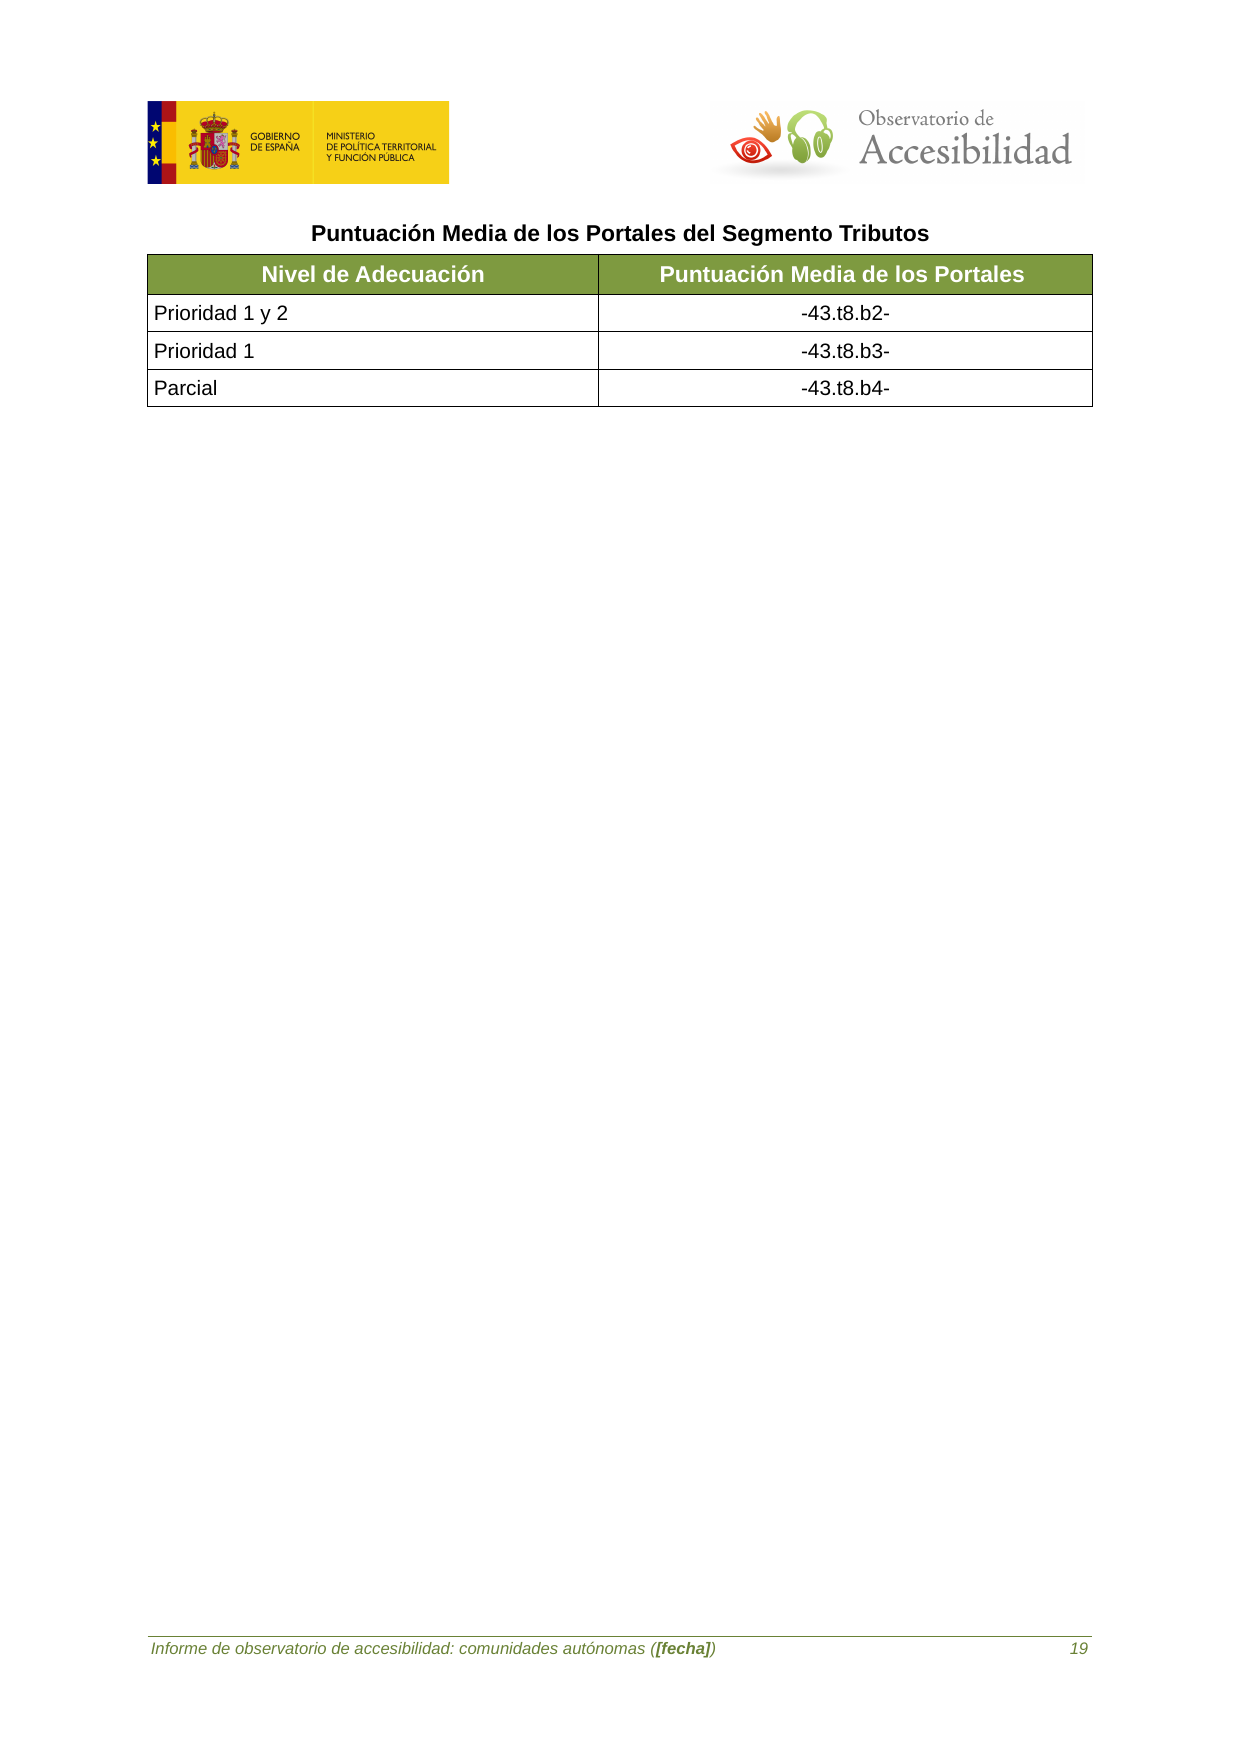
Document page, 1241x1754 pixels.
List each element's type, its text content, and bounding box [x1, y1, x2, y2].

table_cell -43.t8.b2- [599, 295, 1092, 331]
table_cell -43.t8.b3- [599, 332, 1092, 369]
table_header Nivel de Adecuación [148, 255, 598, 294]
table_cell Prioridad 1 [148, 332, 598, 369]
table_cell Prioridad 1 y 2 [148, 295, 598, 331]
table_cell -43.t8.b4- [599, 370, 1092, 406]
picture [710, 101, 1086, 184]
table_header Puntuación Media de los Portales [599, 255, 1092, 294]
picture [147, 101, 450, 184]
table_cell Parcial [148, 370, 598, 406]
text Puntuación Media de los Portales del Segmento Tributos [148, 220, 1092, 246]
